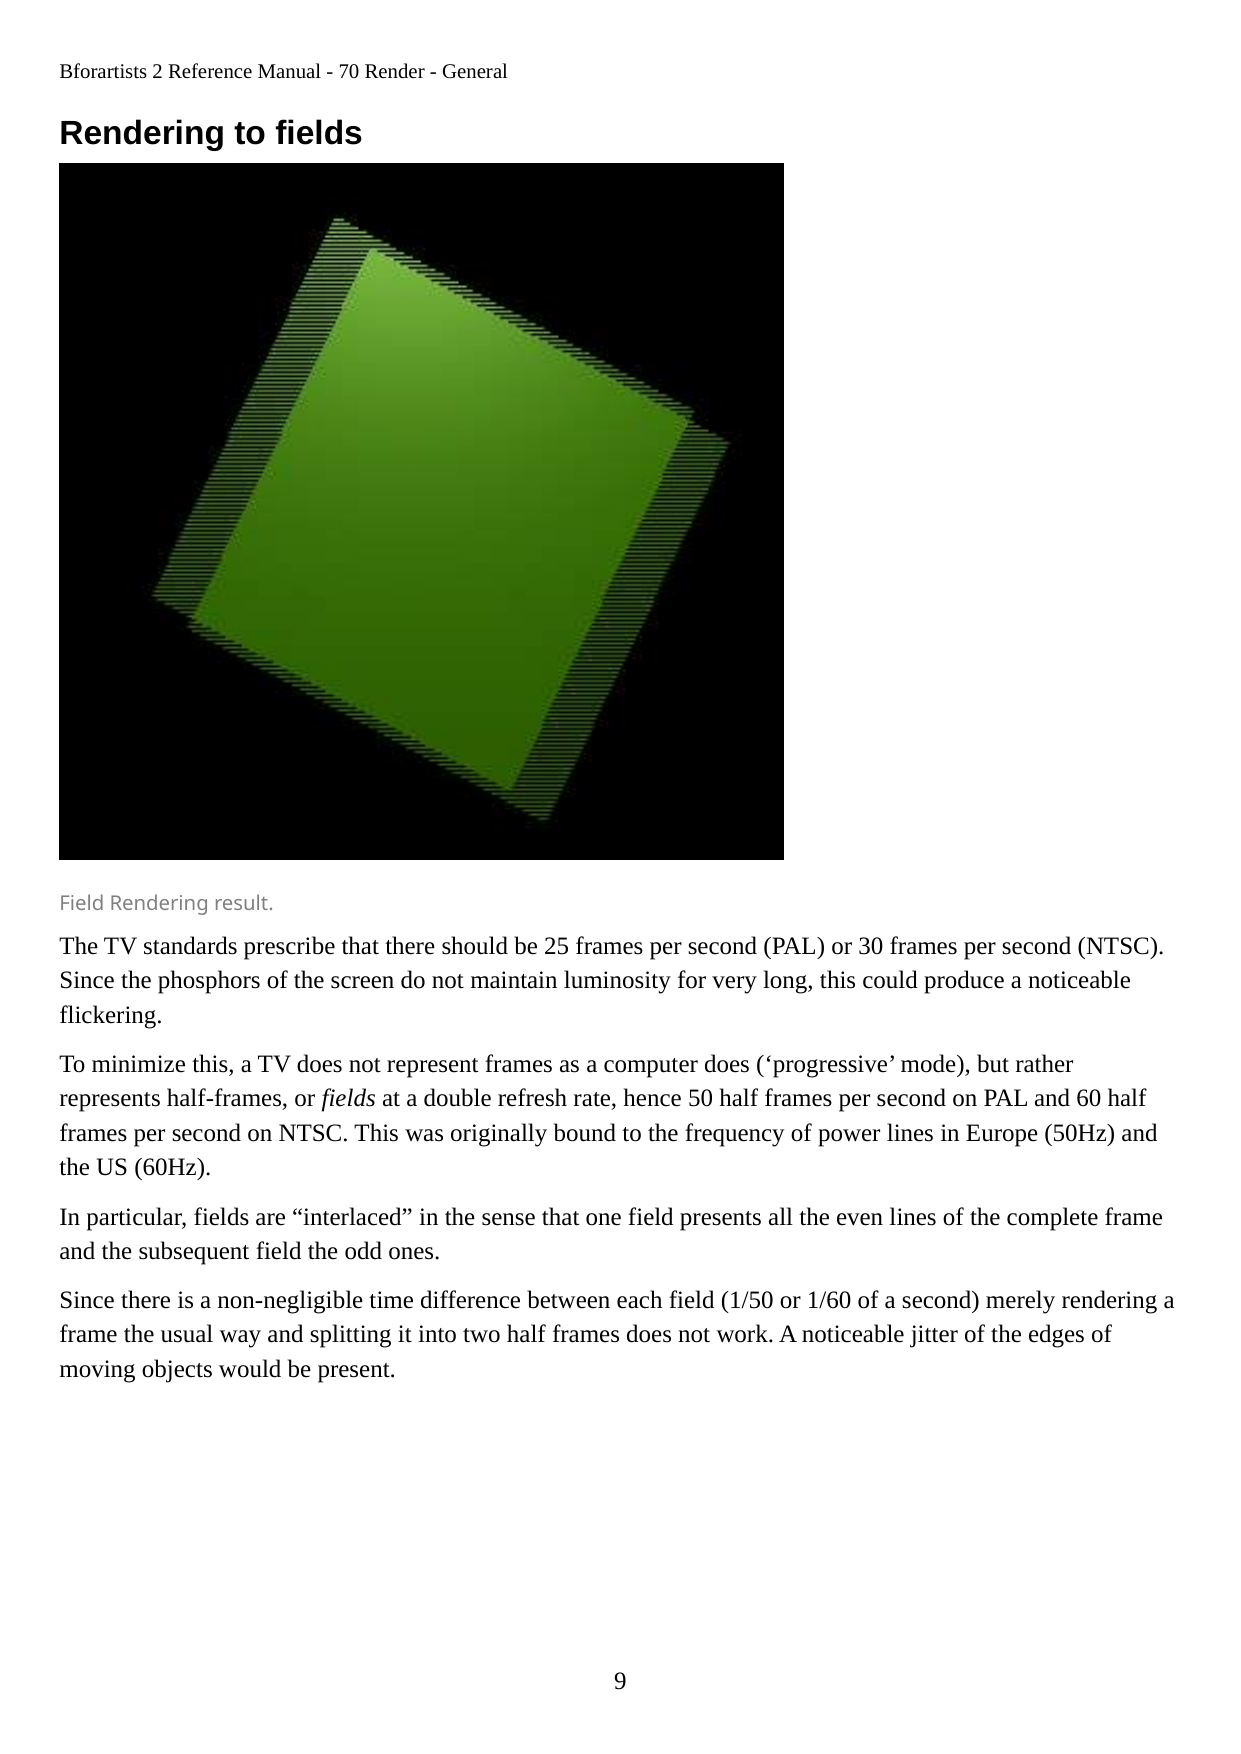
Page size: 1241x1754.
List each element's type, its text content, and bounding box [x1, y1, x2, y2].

text Field Rendering result. [59, 885, 1181, 916]
picture [59, 163, 784, 860]
subtitle Rendering to fields [59, 113, 1181, 151]
text Since there is a non-negligible time difference between each field (1/50 or 1/60 of a second) merely rendering a frame the usual way and splitting it into two half frames does not work. A noticeable jitter of the edges of moving objects would be present. [59, 1285, 1181, 1383]
text To minimize this, a TV does not represent frames as a computer does (‘progressive’ mode), but rather represents half-frames, or fields at a double refresh rate, hence 50 half frames per second on PAL and 60 half frames per second on NTSC. This was originally bound to the frequency of power lines in Europe (50Hz) and the US (60Hz). [59, 1049, 1181, 1181]
text The TV standards prescribe that there should be 25 frames per second (PAL) or 30 frames per second (NTSC). Since the phosphors of the screen do not maintain luminosity for very long, this could produce a noticeable flickering. [59, 931, 1181, 1029]
text In particular, fields are “interlaced” in the sense that one field presents all the even lines of the complete frame and the subsequent field the odd ones. [59, 1202, 1181, 1265]
